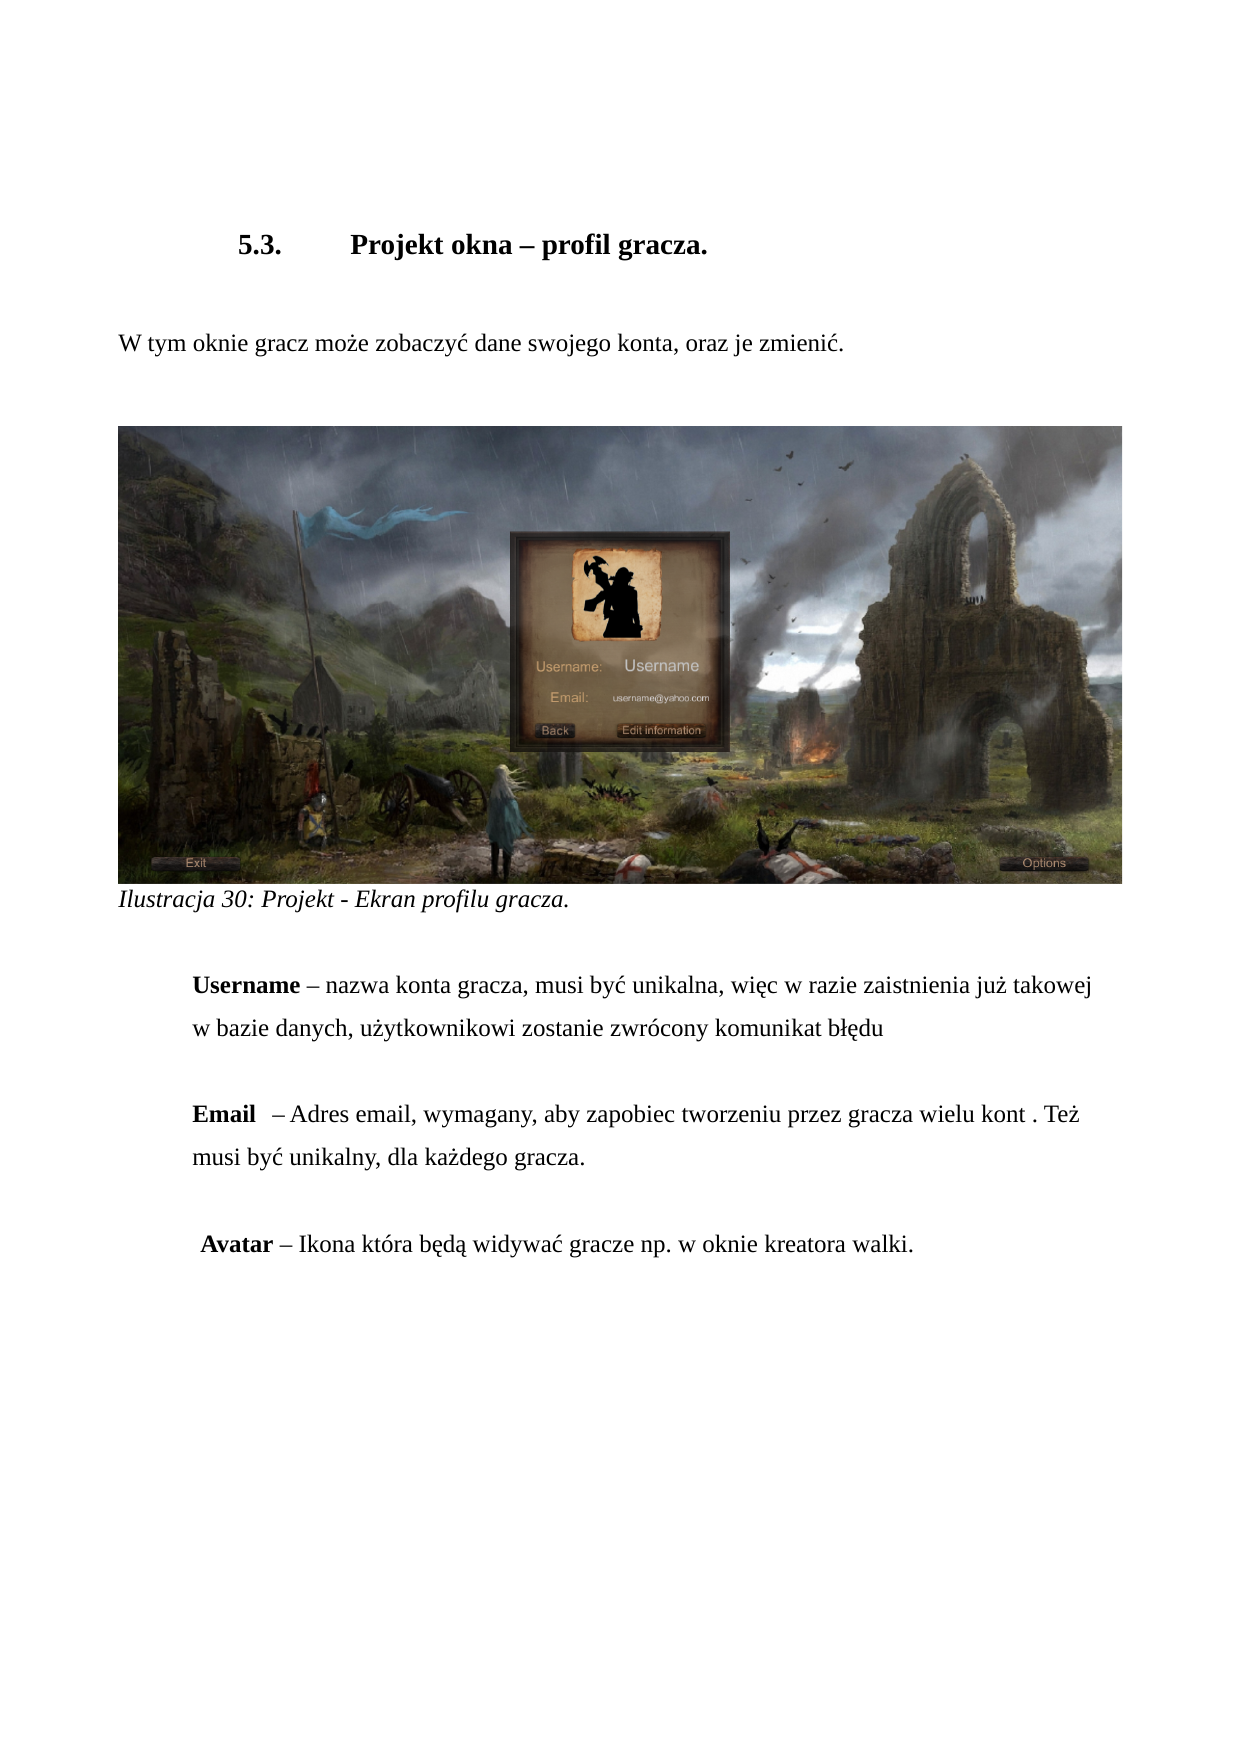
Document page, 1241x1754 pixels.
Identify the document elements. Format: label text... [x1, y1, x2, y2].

picture [118, 426, 1123, 884]
list Projekt okna – profil gracza. [231, 227, 1122, 261]
text Email – Adres email, wymagany, aby zapobiec tworzeniu przez gracza wielu kont . Też musi być unikalny, dla każdego gracza. [118, 1099, 1122, 1171]
text Avatar – Ikona która będą widywać gracze np. w oknie kreatora walki. [118, 1229, 1122, 1257]
text W tym oknie gracz może zobaczyć dane swojego konta, oraz je zmienić. [118, 328, 1122, 357]
text Username – nazwa konta gracza, musi być unikalna, więc w razie zaistnienia już takowej w bazie danych, użytkownikowi zostanie zwrócony komunikat błędu [118, 970, 1122, 1042]
text Ilustracja 30: Projekt - Ekran profilu gracza. [118, 884, 1122, 912]
